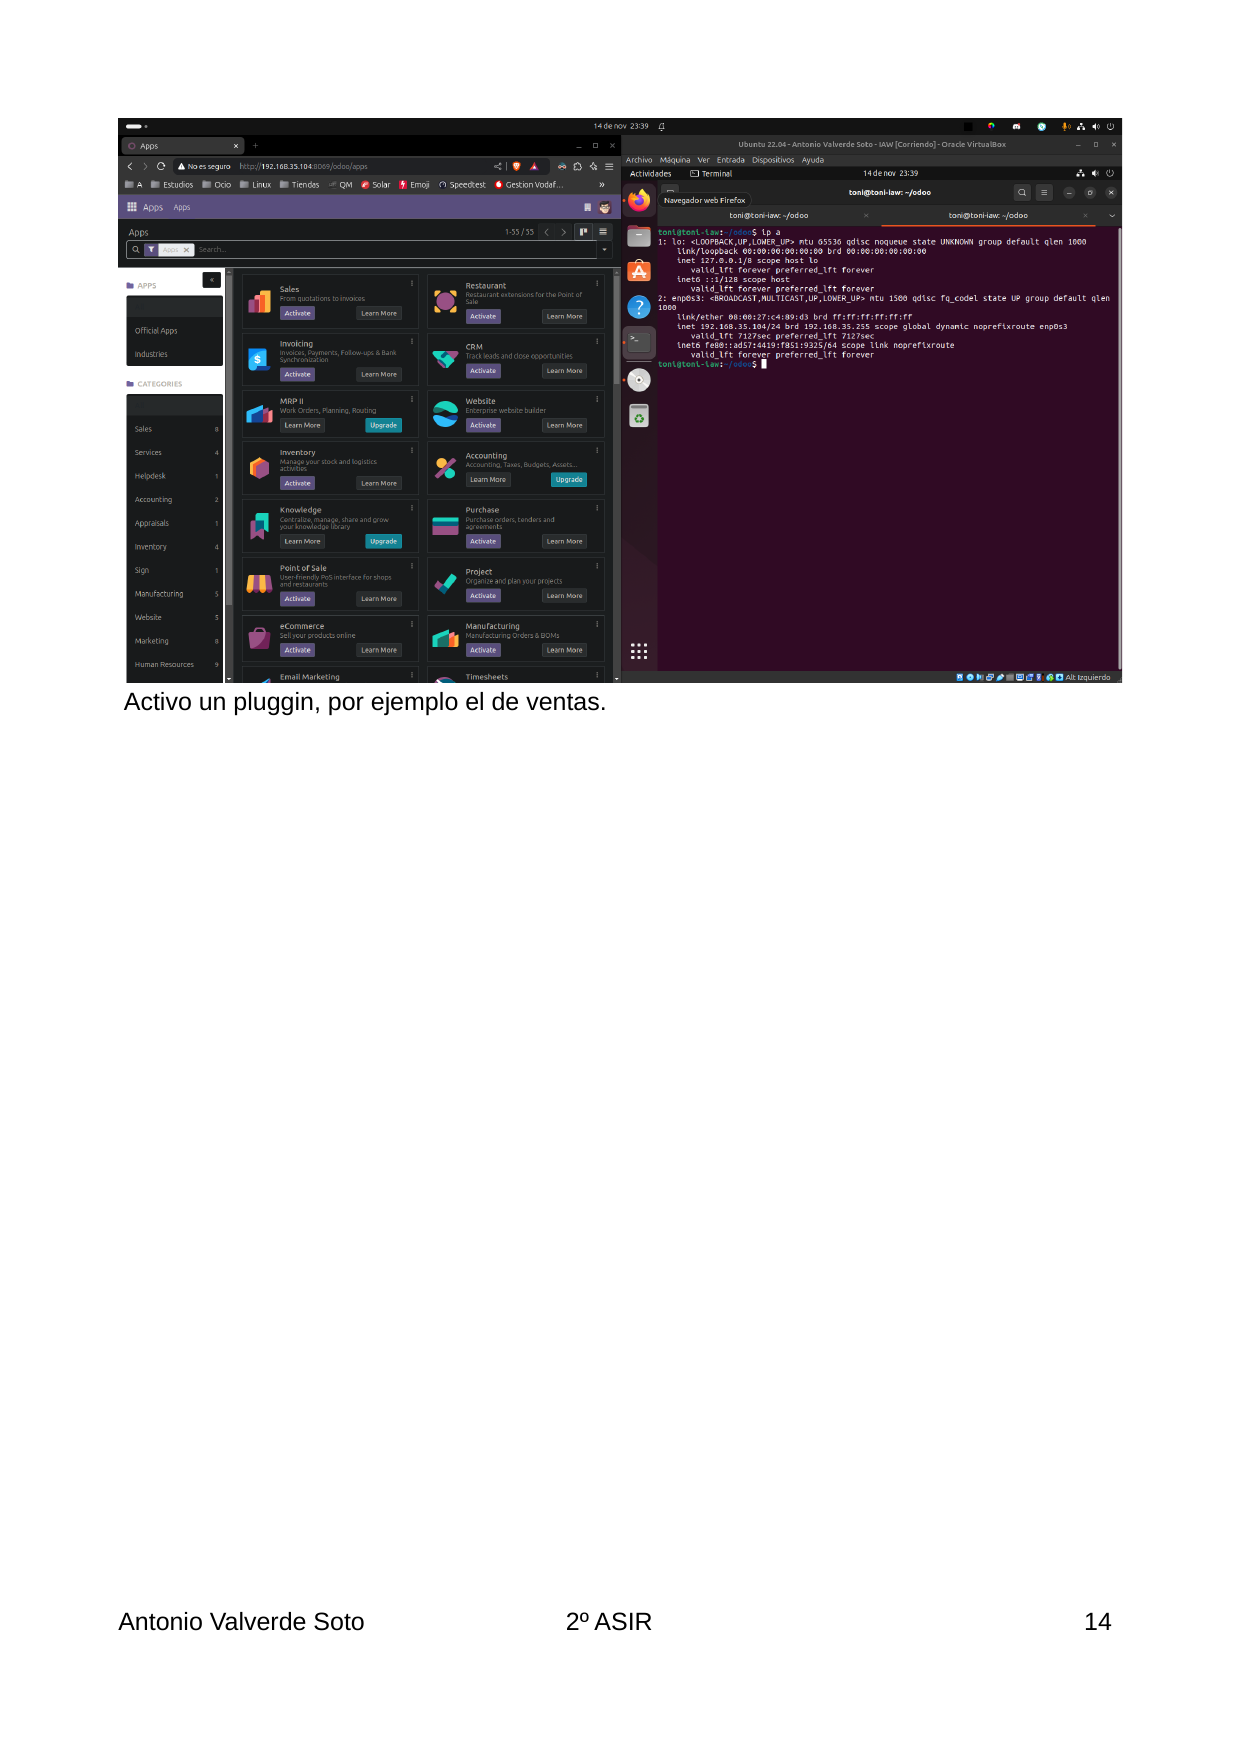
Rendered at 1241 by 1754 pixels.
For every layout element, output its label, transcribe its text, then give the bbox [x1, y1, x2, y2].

picture [118, 118, 1123, 683]
text Activo un pluggin, por ejemplo el de ventas. [118, 683, 1122, 716]
